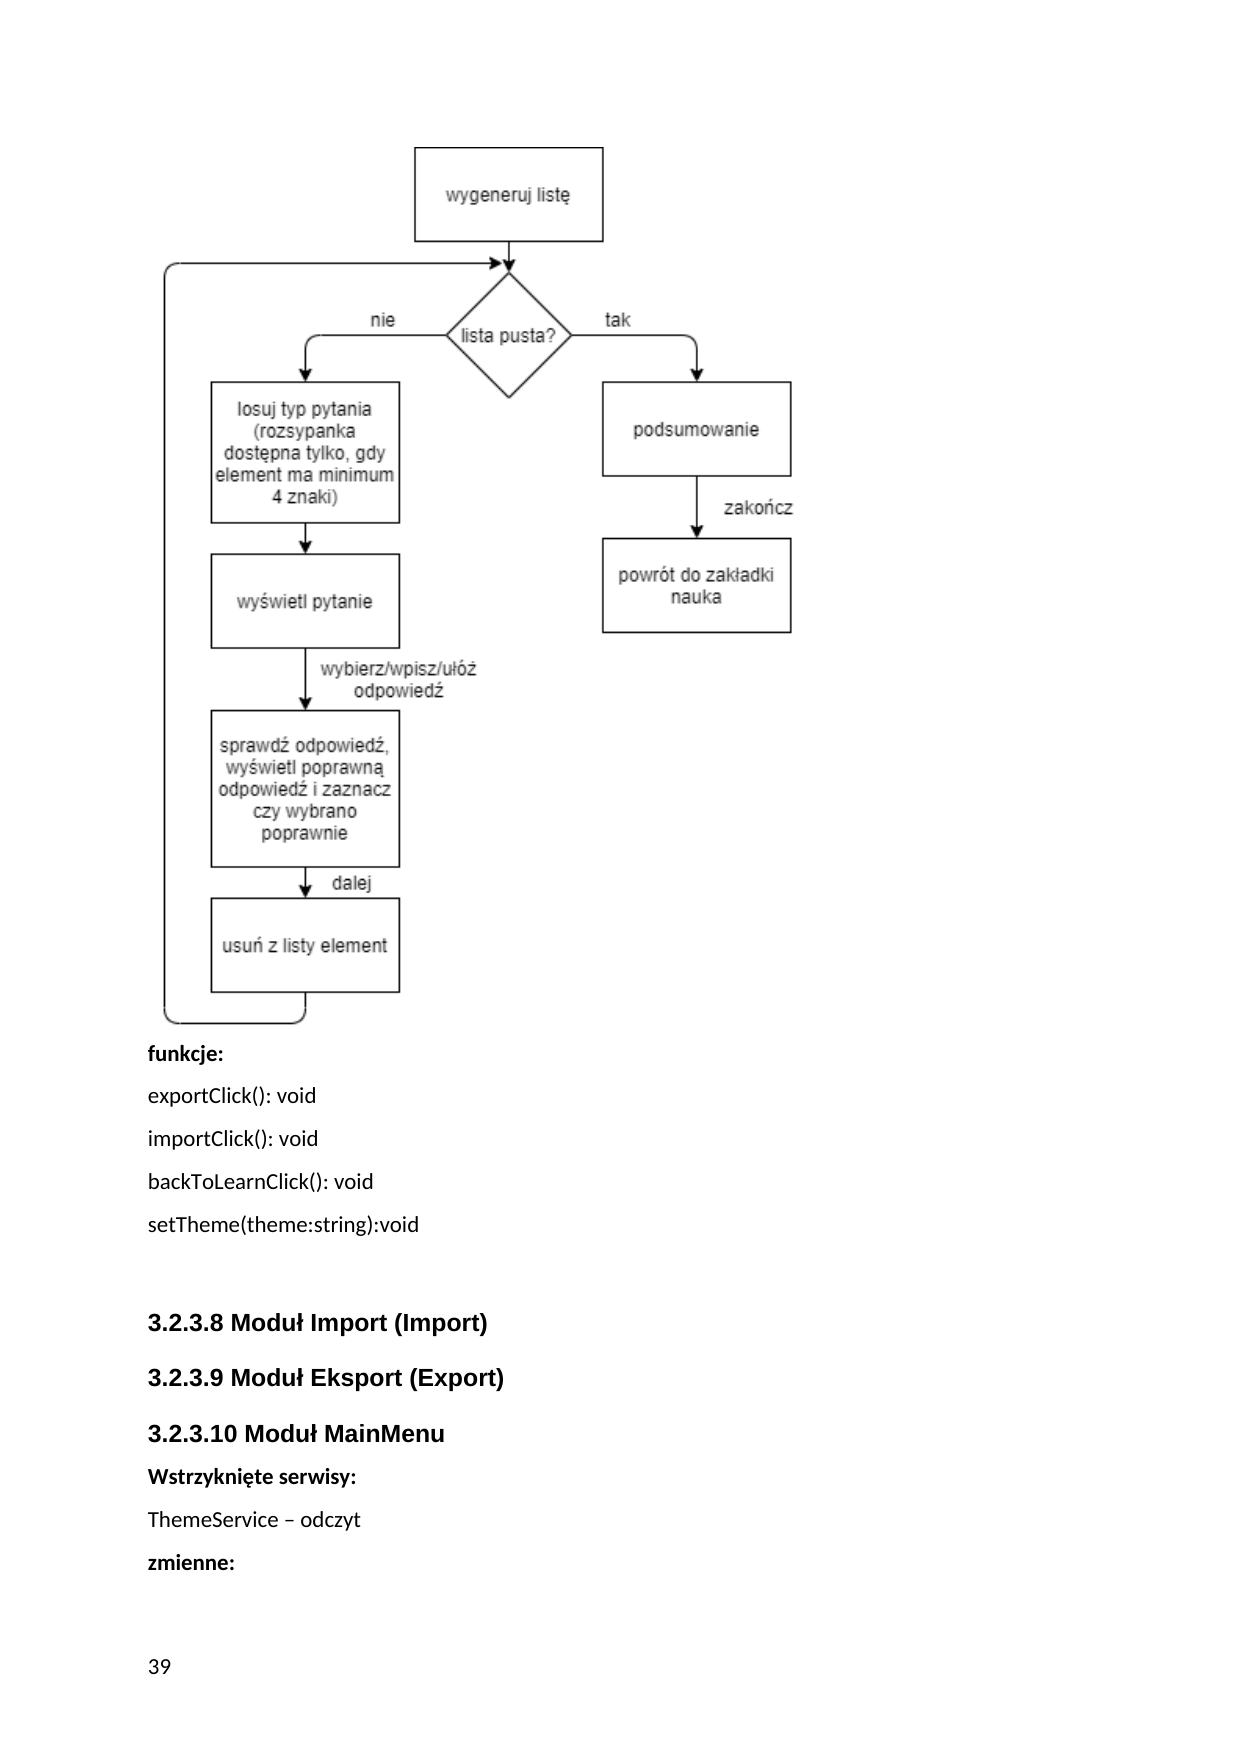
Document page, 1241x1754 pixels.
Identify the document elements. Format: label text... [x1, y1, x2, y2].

text zmienne: [148, 1548, 1093, 1576]
text importClick(): void [148, 1124, 1093, 1152]
text exportClick(): void [148, 1082, 1093, 1109]
text backToLearnClick(): void [148, 1167, 1093, 1195]
text ThemeService – odczyt [148, 1505, 1093, 1533]
subtitle 3.2.3.10 Moduł MainMenu [148, 1419, 1093, 1448]
subtitle 3.2.3.9 Moduł Eksport (Export) [148, 1363, 1093, 1392]
text setTheme(theme:string):void [148, 1210, 1093, 1238]
text funkcje: [148, 148, 1093, 1067]
text Wstrzyknięte serwisy: [148, 1462, 1093, 1490]
picture [153, 147, 795, 1037]
subtitle 3.2.3.8 Moduł Import (Import) [148, 1308, 1093, 1336]
